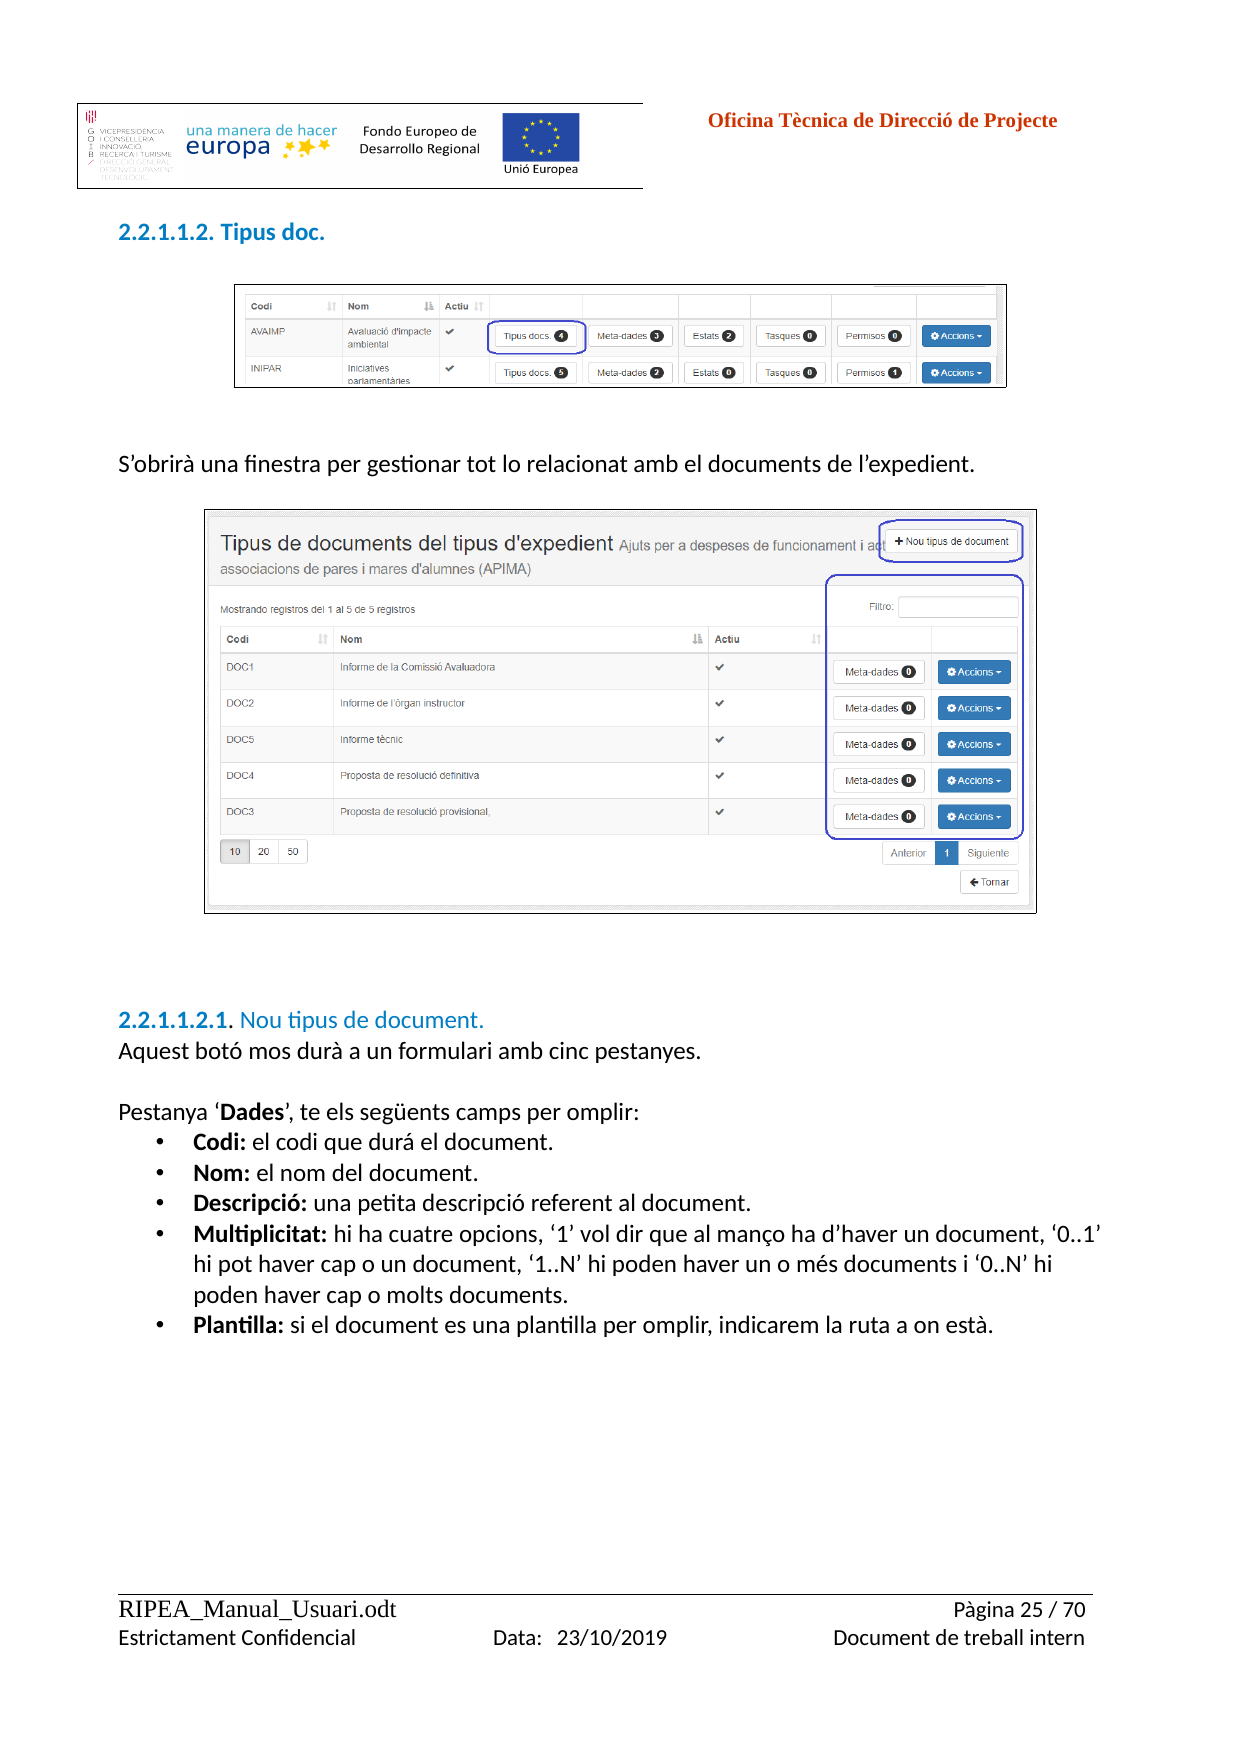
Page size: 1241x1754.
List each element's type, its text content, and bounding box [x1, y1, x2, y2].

picture [206, 511, 1034, 910]
list Descripció: una petita descripció referent al document. [156, 1187, 1122, 1218]
subtitle 2.2.1.1.2. Tipus doc. [118, 216, 1122, 247]
text Pestanya ‘Dades’, te els següents camps per omplir: [118, 1096, 1122, 1126]
picture [82, 108, 178, 182]
list Multiplicitat: hi ha cuatre opcions, ‘1’ vol dir que al manço ha d’haver un document, ‘0..1’ hi pot haver cap o un document, ‘1..N’ hi poden haver un o més documents i ‘0..N’ hi poden haver cap o molts documents. [156, 1218, 1122, 1309]
subtitle 2.2.1.1.2.1. Nou tipus de document. [118, 1004, 1122, 1035]
picture [237, 286, 1004, 384]
list Plantilla: si el document es una plantilla per omplir, indicarem la ruta a on està. [156, 1309, 1122, 1340]
list Codi: el codi que durá el document. [156, 1126, 1122, 1157]
picture [184, 108, 585, 182]
text Aquest botó mos durà a un formulari amb cinc pestanyes. [118, 1035, 1122, 1065]
text S’obrirà una finestra per gestionar tot lo relacionat amb el documents de l’expedient. [118, 448, 1122, 478]
list Nom: el nom del document. [156, 1157, 1122, 1187]
